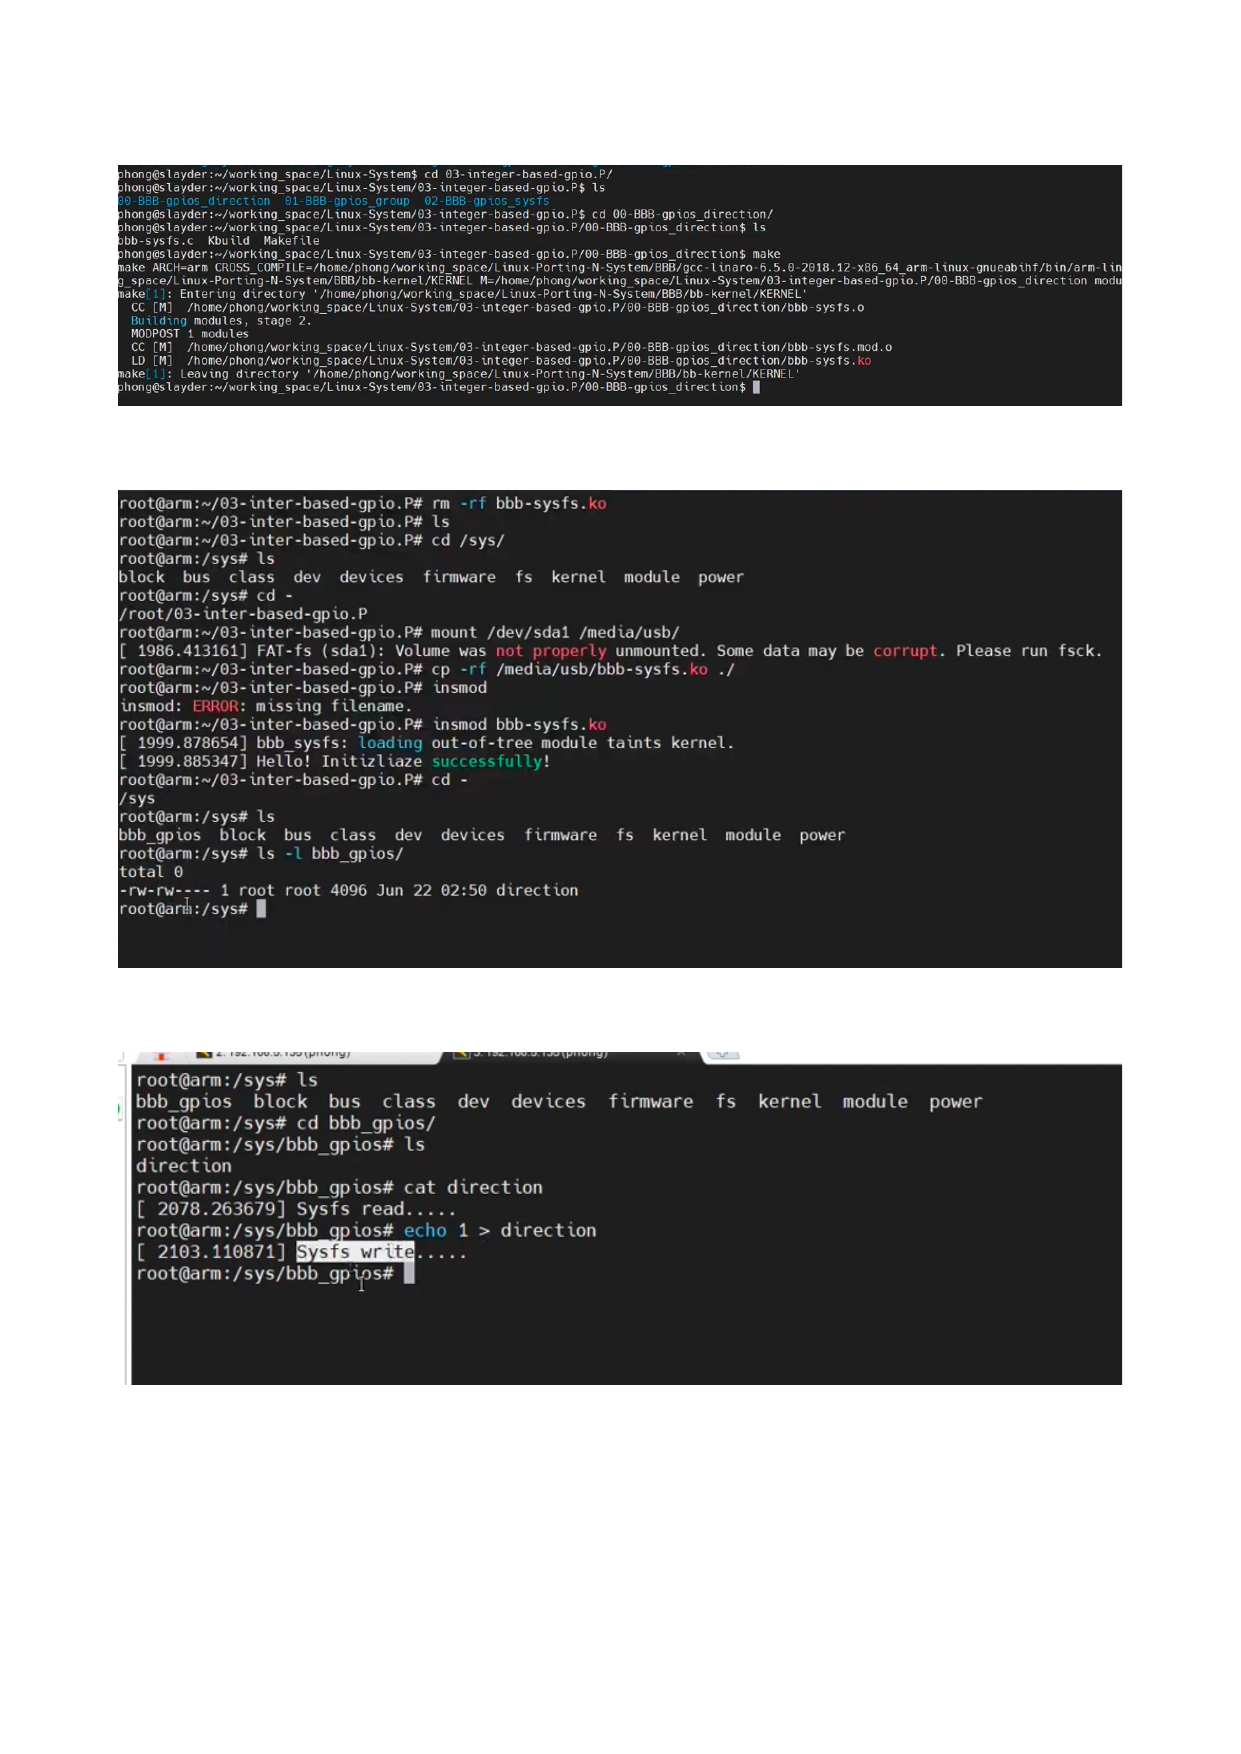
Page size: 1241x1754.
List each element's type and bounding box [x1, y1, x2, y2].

picture [118, 1052, 1123, 1385]
picture [118, 165, 1123, 406]
picture [118, 490, 1123, 968]
